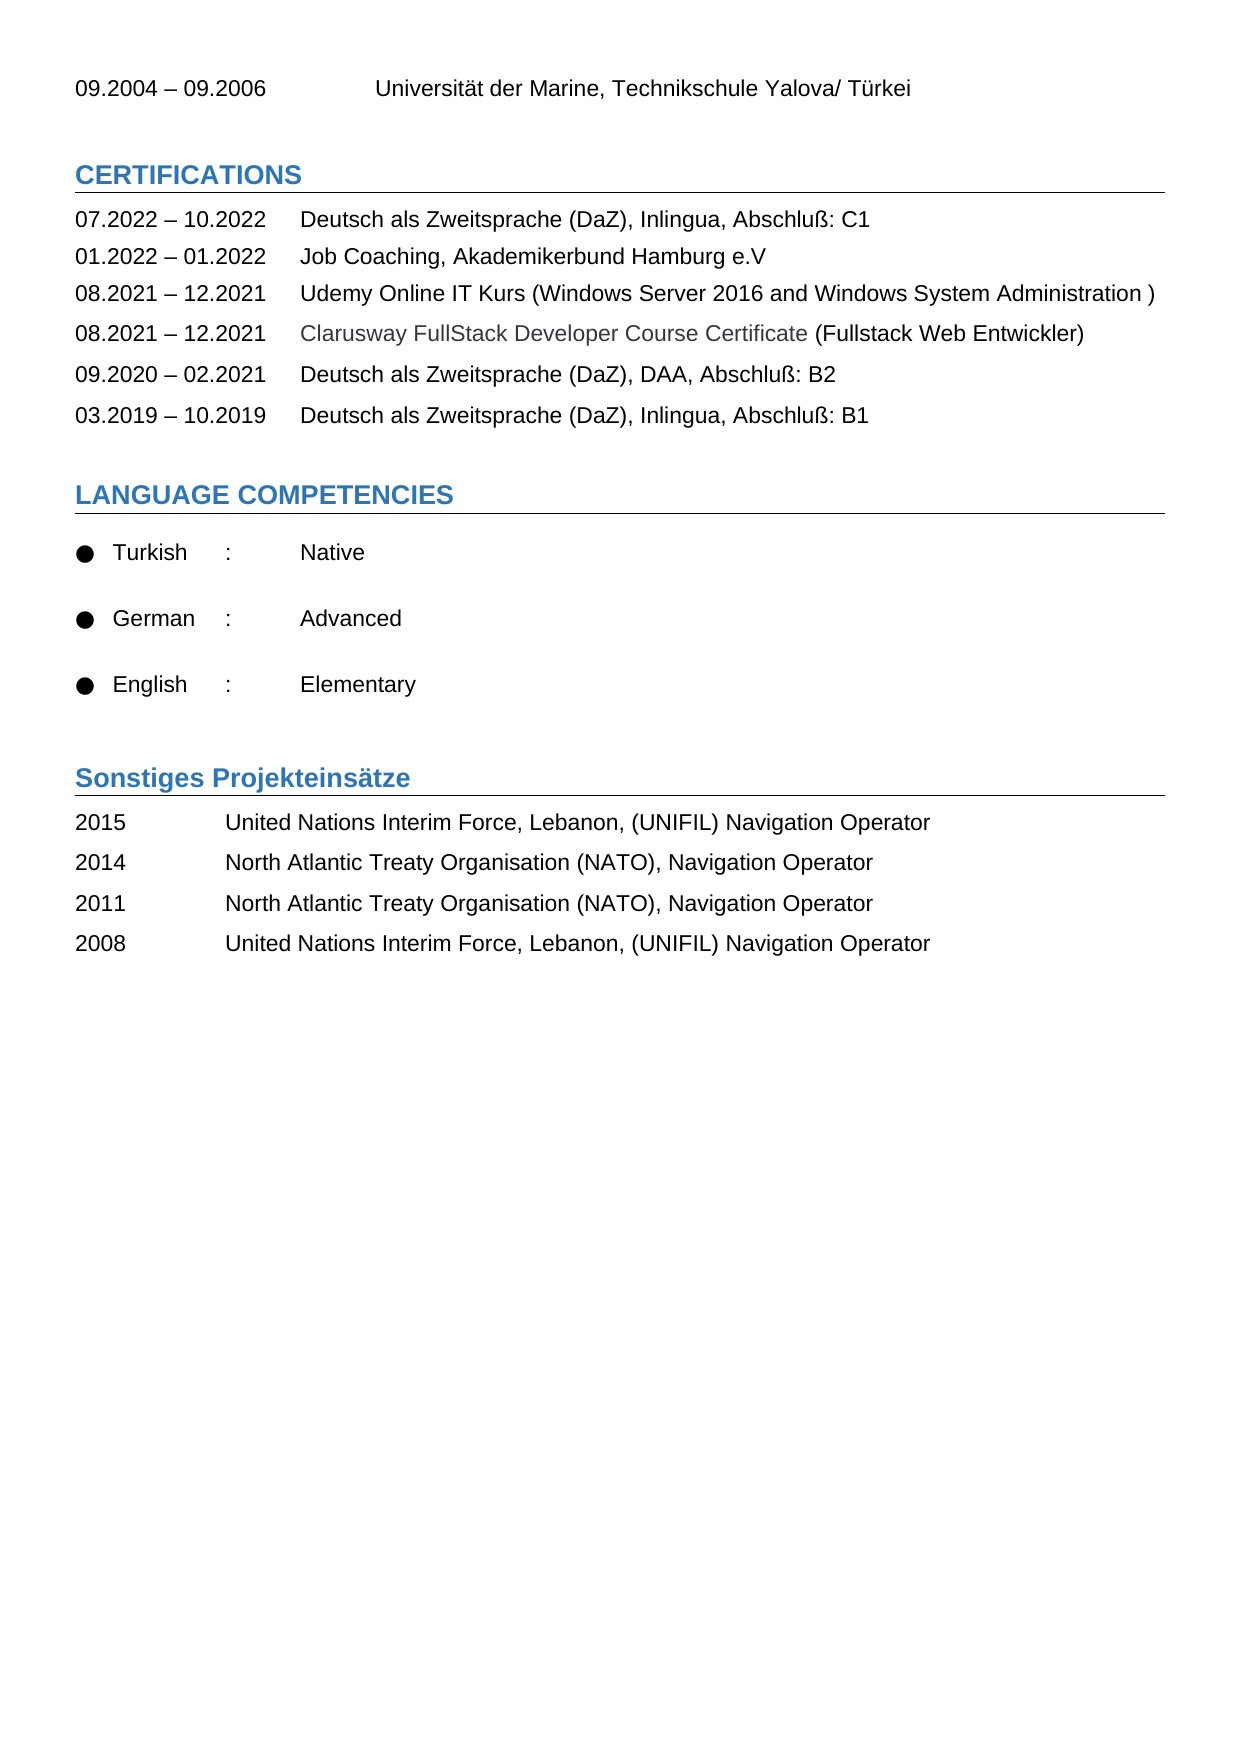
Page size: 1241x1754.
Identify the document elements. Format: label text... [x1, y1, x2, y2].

text 03.2019 – 10.2019 Deutsch als Zweitsprache (DaZ), Inlingua, Abschluß: B1 [75, 402, 1165, 428]
text 2014 North Atlantic Treaty Organisation (NATO), Navigation Operator [75, 849, 1165, 876]
text 01.2022 – 01.2022 Job Coaching, Akademikerbund Hamburg e.V [75, 243, 1165, 269]
list German : Advanced [75, 592, 1165, 639]
list English : Elementary [75, 658, 1165, 705]
text CERTIFICATIONS [75, 159, 1165, 192]
text Sonstiges Projekteinsätze [75, 762, 1165, 795]
text 2015 United Nations Interim Force, Lebanon, (UNIFIL) Navigation Operator [75, 808, 1165, 835]
text 2011 North Atlantic Treaty Organisation (NATO), Navigation Operator [75, 890, 1165, 916]
list Turkish : Native [75, 526, 1165, 573]
text 08.2021 – 12.2021 Udemy Online IT Kurs (Windows Server 2016 and Windows System Administration ) [75, 280, 1165, 306]
text 07.2022 – 10.2022 Deutsch als Zweitsprache (DaZ), Inlingua, Abschluß: C1 [75, 206, 1165, 232]
text 08.2021 – 12.2021 Clarusway FullStack Developer Course Certificate (Fullstack Web Entwickler) [75, 320, 1165, 347]
text 09.2004 – 09.2006 Universität der Marine, Technikschule Yalova/ Türkei [75, 75, 1165, 101]
text 09.2020 – 02.2021 Deutsch als Zweitsprache (DaZ), DAA, Abschluß: B2 [75, 361, 1165, 387]
text 2008 United Nations Interim Force, Lebanon, (UNIFIL) Navigation Operator [75, 930, 1165, 957]
text LANGUAGE COMPETENCIES [75, 479, 1165, 513]
